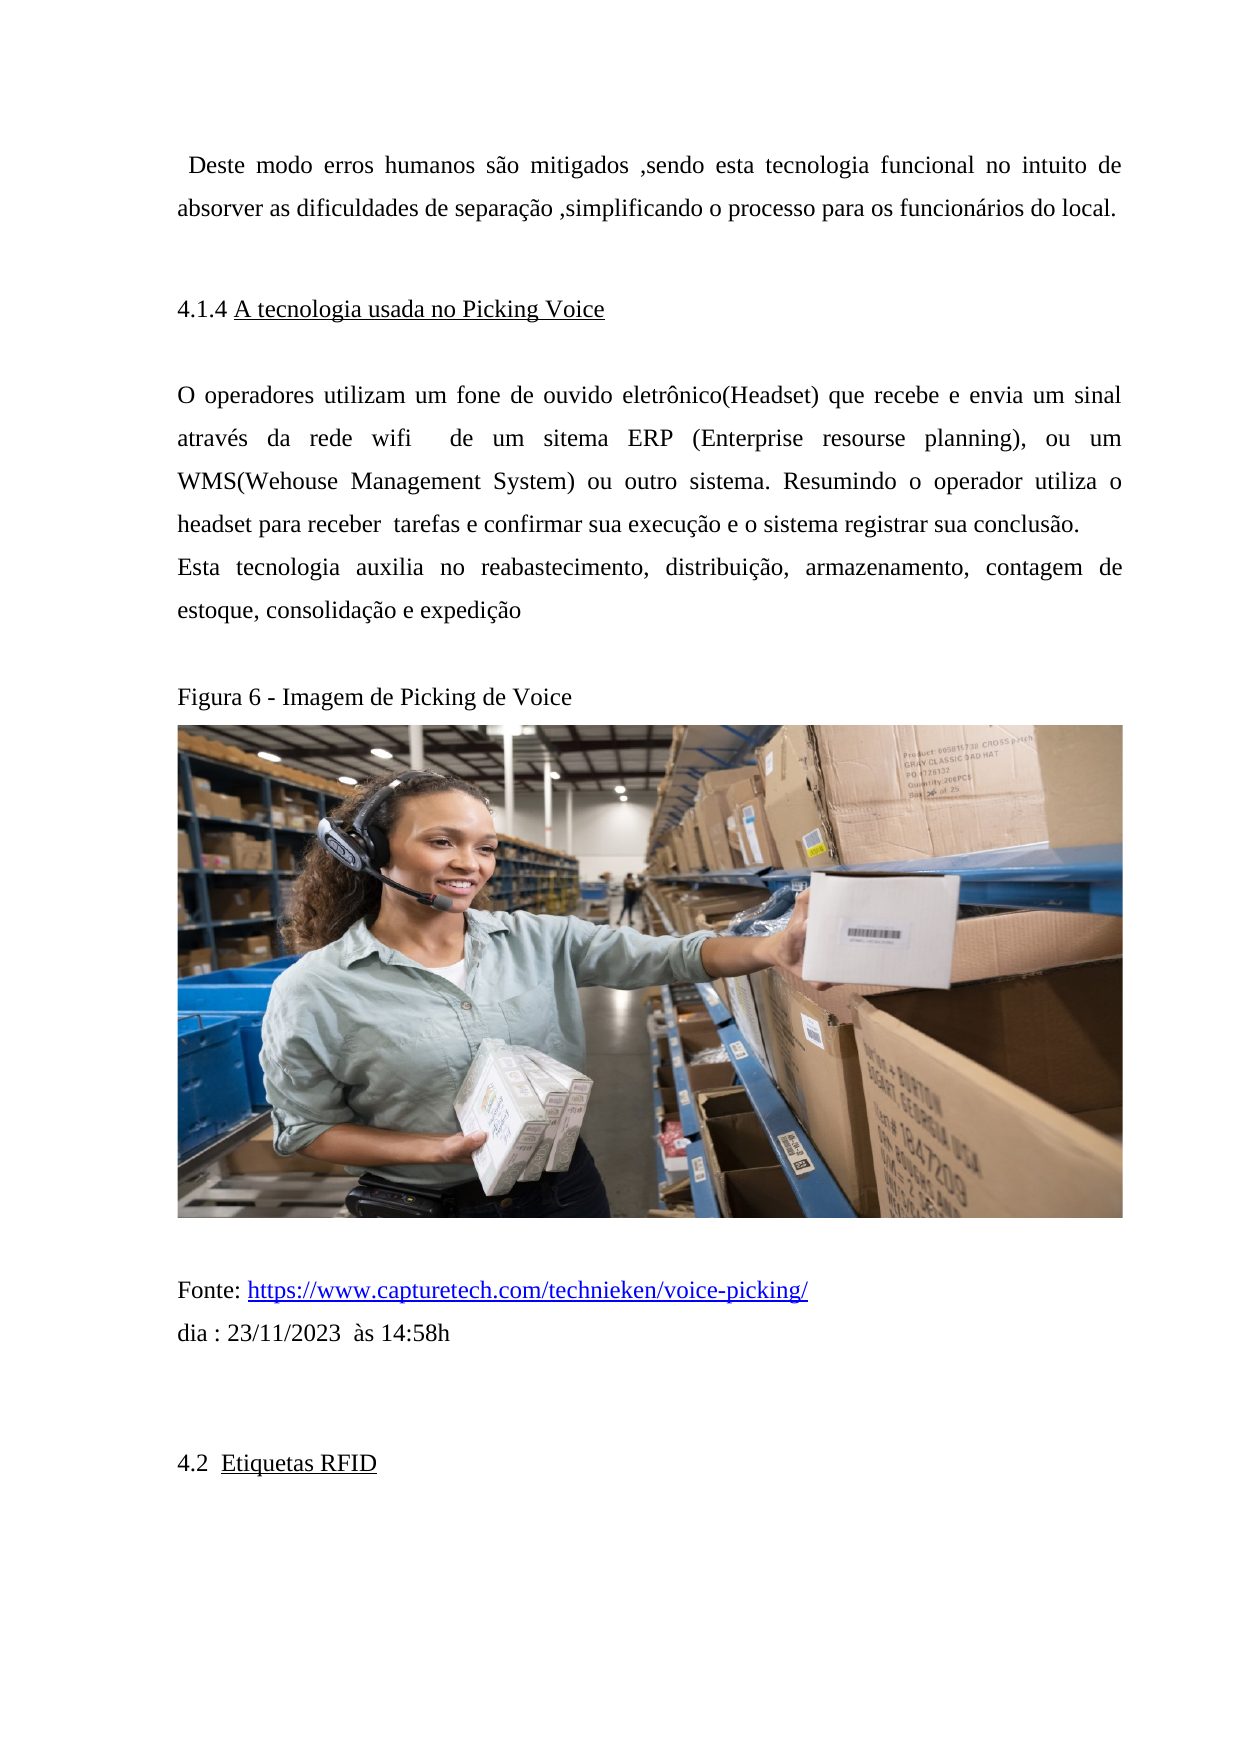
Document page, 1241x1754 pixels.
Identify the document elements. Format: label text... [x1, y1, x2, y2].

picture [177, 725, 1123, 1218]
text dia : 23/11/2023 às 14:58h [177, 1318, 1123, 1347]
text 4.2 Etiquetas RFID [177, 1448, 1123, 1476]
text 4.1.4 A tecnologia usada no Picking Voice [177, 294, 1123, 322]
text Deste modo erros humanos são mitigados ,sendo esta tecnologia funcional no intuito de absorver as dificuldades de separação ,simplificando o processo para os funcionários do local. [177, 150, 1123, 222]
text Esta tecnologia auxilia no reabastecimento, distribuição, armazenamento, contagem de estoque, consolidação e expedição [177, 552, 1123, 624]
text Fonte: https://www.capturetech.com/technieken/voice-picking/ [177, 1275, 1123, 1304]
text O operadores utilizam um fone de ouvido eletrônico(Headset) que recebe e envia um sinal através da rede wifi de um sitema ERP (Enterprise resourse planning), ou um WMS(Wehouse Management System) ou outro sistema. Resumindo o operador utiliza o headset para receber tarefas e confirmar sua execução e o sistema registrar sua conclusão. [177, 380, 1123, 538]
text Figura 6 - Imagem de Picking de Voice [177, 682, 1123, 711]
